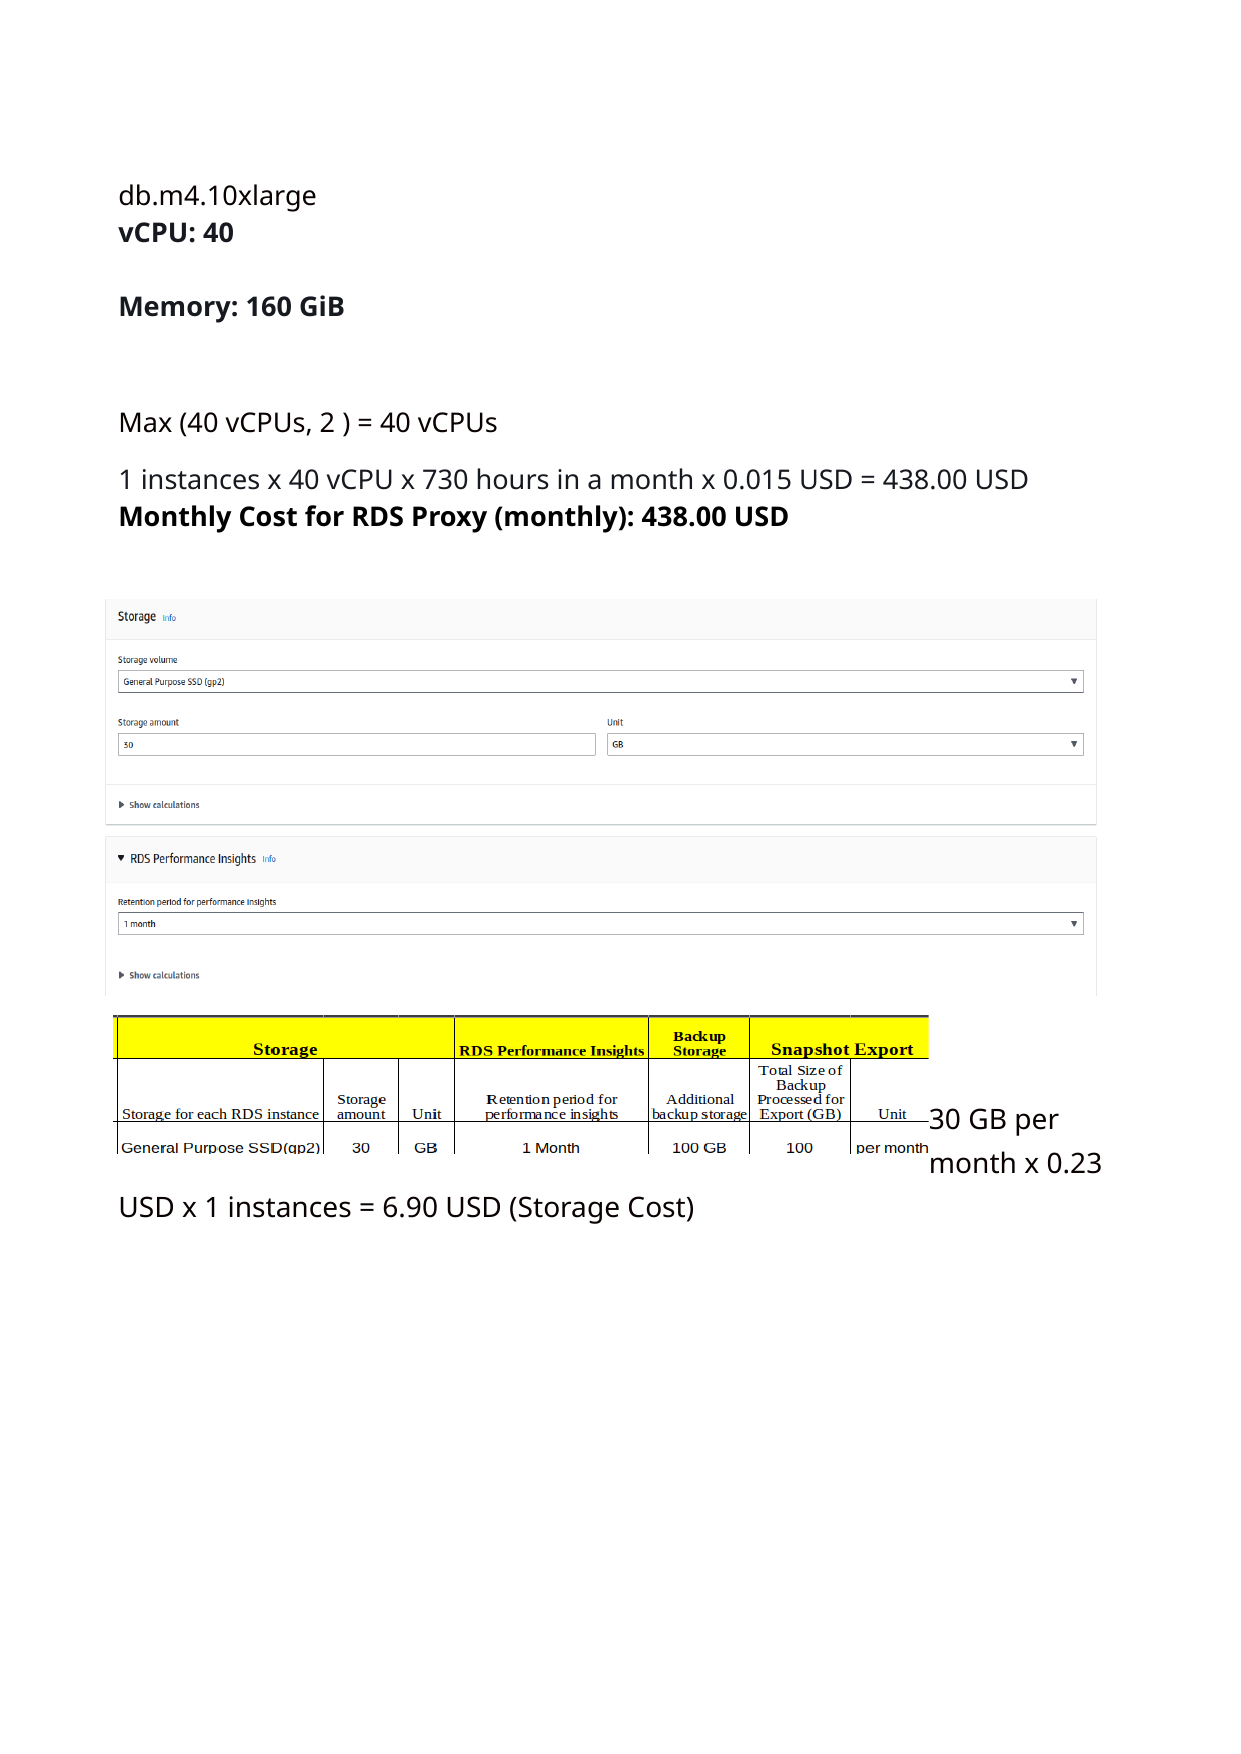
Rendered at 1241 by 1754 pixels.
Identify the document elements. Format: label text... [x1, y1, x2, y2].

picture [576, 1015, 929, 1090]
text 1 instances x 40 vCPU x 730 hours in a month x 0.015 USD = 438.00 USD [118, 461, 1122, 497]
text Max (40 vCPUs, 2 ) = 40 vCPUs [118, 361, 1122, 440]
picture [97, 599, 1103, 996]
text 30 GB per month x 0.23 USD x 1 instances = 6.90 USD (Storage Cost) [118, 1055, 1122, 1226]
text Memory: 160 GiB [118, 287, 1122, 324]
text db.m4.10xlarge [118, 177, 1122, 214]
text vCPU: 40 [118, 214, 1122, 251]
text Monthly Cost for RDS Proxy (monthly): 438.00 USD [118, 497, 1122, 594]
